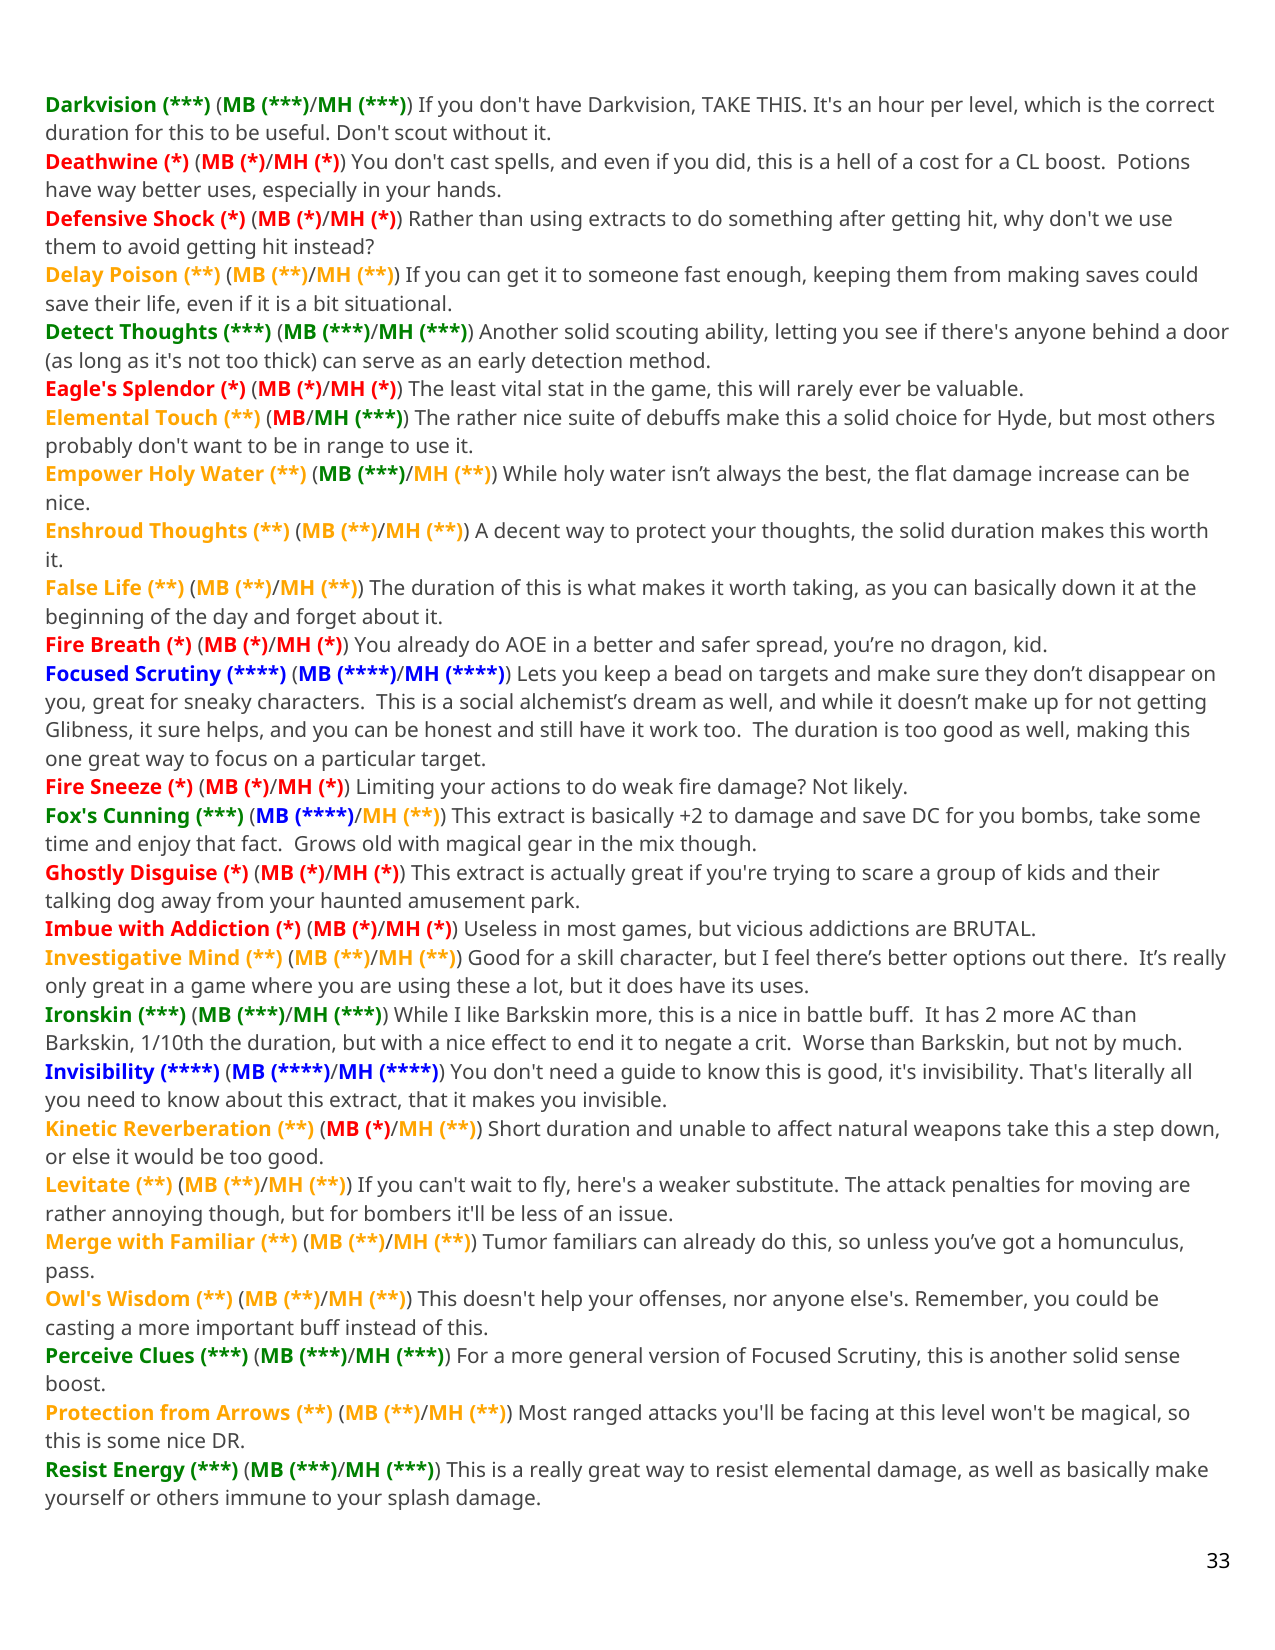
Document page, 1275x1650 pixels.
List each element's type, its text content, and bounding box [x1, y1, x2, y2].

text Elemental Touch (**) (MB/MH (***)) The rather nice suite of debuffs make this a solid choice for Hyde, but most others probably don't want to be in range to use it. [45, 403, 1230, 459]
text Empower Holy Water (**) (MB (***)/MH (**)) While holy water isn’t always the best, the flat damage increase can be nice. [45, 459, 1230, 516]
text Kinetic Reverberation (**) (MB (*)/MH (**)) Short duration and unable to affect natural weapons take this a step down, or else it would be too good. [45, 1114, 1230, 1171]
text False Life (**) (MB (**)/MH (**)) The duration of this is what makes it worth taking, as you can basically down it at the beginning of the day and forget about it. [45, 573, 1230, 630]
text Resist Energy (***) (MB (***)/MH (***)) This is a really great way to resist elemental damage, as well as basically make yourself or others immune to your splash damage. [45, 1455, 1230, 1512]
text Perceive Clues (***) (MB (***)/MH (***)) For a more general version of Focused Scrutiny, this is another solid sense boost. [45, 1341, 1230, 1398]
text Imbue with Addiction (*) (MB (*)/MH (*)) Useless in most games, but vicious addictions are BRUTAL. [45, 914, 1230, 943]
text Defensive Shock (*) (MB (*)/MH (*)) Rather than using extracts to do something after getting hit, why don't we use them to avoid getting hit instead? [45, 204, 1230, 261]
text Ironskin (***) (MB (***)/MH (***)) While I like Barkskin more, this is a nice in battle buff. It has 2 more AC than Barkskin, 1/10th the duration, but with a nice effect to end it to negate a crit. Worse than Barkskin, but not by much. [45, 1000, 1230, 1057]
text Eagle's Splendor (*) (MB (*)/MH (*)) The least vital stat in the game, this will rarely ever be valuable. [45, 374, 1230, 403]
text Detect Thoughts (***) (MB (***)/MH (***)) Another solid scouting ability, letting you see if there's anyone behind a door (as long as it's not too thick) can serve as an early detection method. [45, 317, 1230, 374]
text Invisibility (****) (MB (****)/MH (****)) You don't need a guide to know this is good, it's invisibility. That's literally all you need to know about this extract, that it makes you invisible. [45, 1057, 1230, 1114]
text Levitate (**) (MB (**)/MH (**)) If you can't wait to fly, here's a weaker substitute. The attack penalties for moving are rather annoying though, but for bombers it'll be less of an issue. [45, 1171, 1230, 1227]
text Fire Breath (*) (MB (*)/MH (*)) You already do AOE in a better and safer spread, you’re no dragon, kid. [45, 630, 1230, 659]
text Enshroud Thoughts (**) (MB (**)/MH (**)) A decent way to protect your thoughts, the solid duration makes this worth it. [45, 516, 1230, 573]
text Darkvision (***) (MB (***)/MH (***)) If you don't have Darkvision, TAKE THIS. It's an hour per level, which is the correct duration for this to be useful. Don't scout without it. [45, 90, 1230, 147]
text Fire Sneeze (*) (MB (*)/MH (*)) Limiting your actions to do weak fire damage? Not likely. [45, 772, 1230, 801]
text Investigative Mind (**) (MB (**)/MH (**)) Good for a skill character, but I feel there’s better options out there. It’s really only great in a game where you are using these a lot, but it does have its uses. [45, 943, 1230, 1000]
text Protection from Arrows (**) (MB (**)/MH (**)) Most ranged attacks you'll be facing at this level won't be magical, so this is some nice DR. [45, 1398, 1230, 1455]
text Merge with Familiar (**) (MB (**)/MH (**)) Tumor familiars can already do this, so unless you’ve got a homunculus, pass. [45, 1227, 1230, 1284]
text Focused Scrutiny (****) (MB (****)/MH (****)) Lets you keep a bead on targets and make sure they don’t disappear on you, great for sneaky characters. This is a social alchemist’s dream as well, and while it doesn’t make up for not getting Glibness, it sure helps, and you can be honest and still have it work too. The duration is too good as well, making this one great way to focus on a particular target. [45, 659, 1230, 772]
text Fox's Cunning (***) (MB (****)/MH (**)) This extract is basically +2 to damage and save DC for you bombs, take some time and enjoy that fact. Grows old with magical gear in the mix though. [45, 801, 1230, 858]
text Deathwine (*) (MB (*)/MH (*)) You don't cast spells, and even if you did, this is a hell of a cost for a CL boost. Potions have way better uses, especially in your hands. [45, 147, 1230, 204]
text Owl's Wisdom (**) (MB (**)/MH (**)) This doesn't help your offenses, nor anyone else's. Remember, you could be casting a more important buff instead of this. [45, 1284, 1230, 1341]
text Delay Poison (**) (MB (**)/MH (**)) If you can get it to someone fast enough, keeping them from making saves could save their life, even if it is a bit situational. [45, 261, 1230, 317]
text Ghostly Disguise (*) (MB (*)/MH (*)) This extract is actually great if you're trying to scare a group of kids and their talking dog away from your haunted amusement park. [45, 858, 1230, 914]
